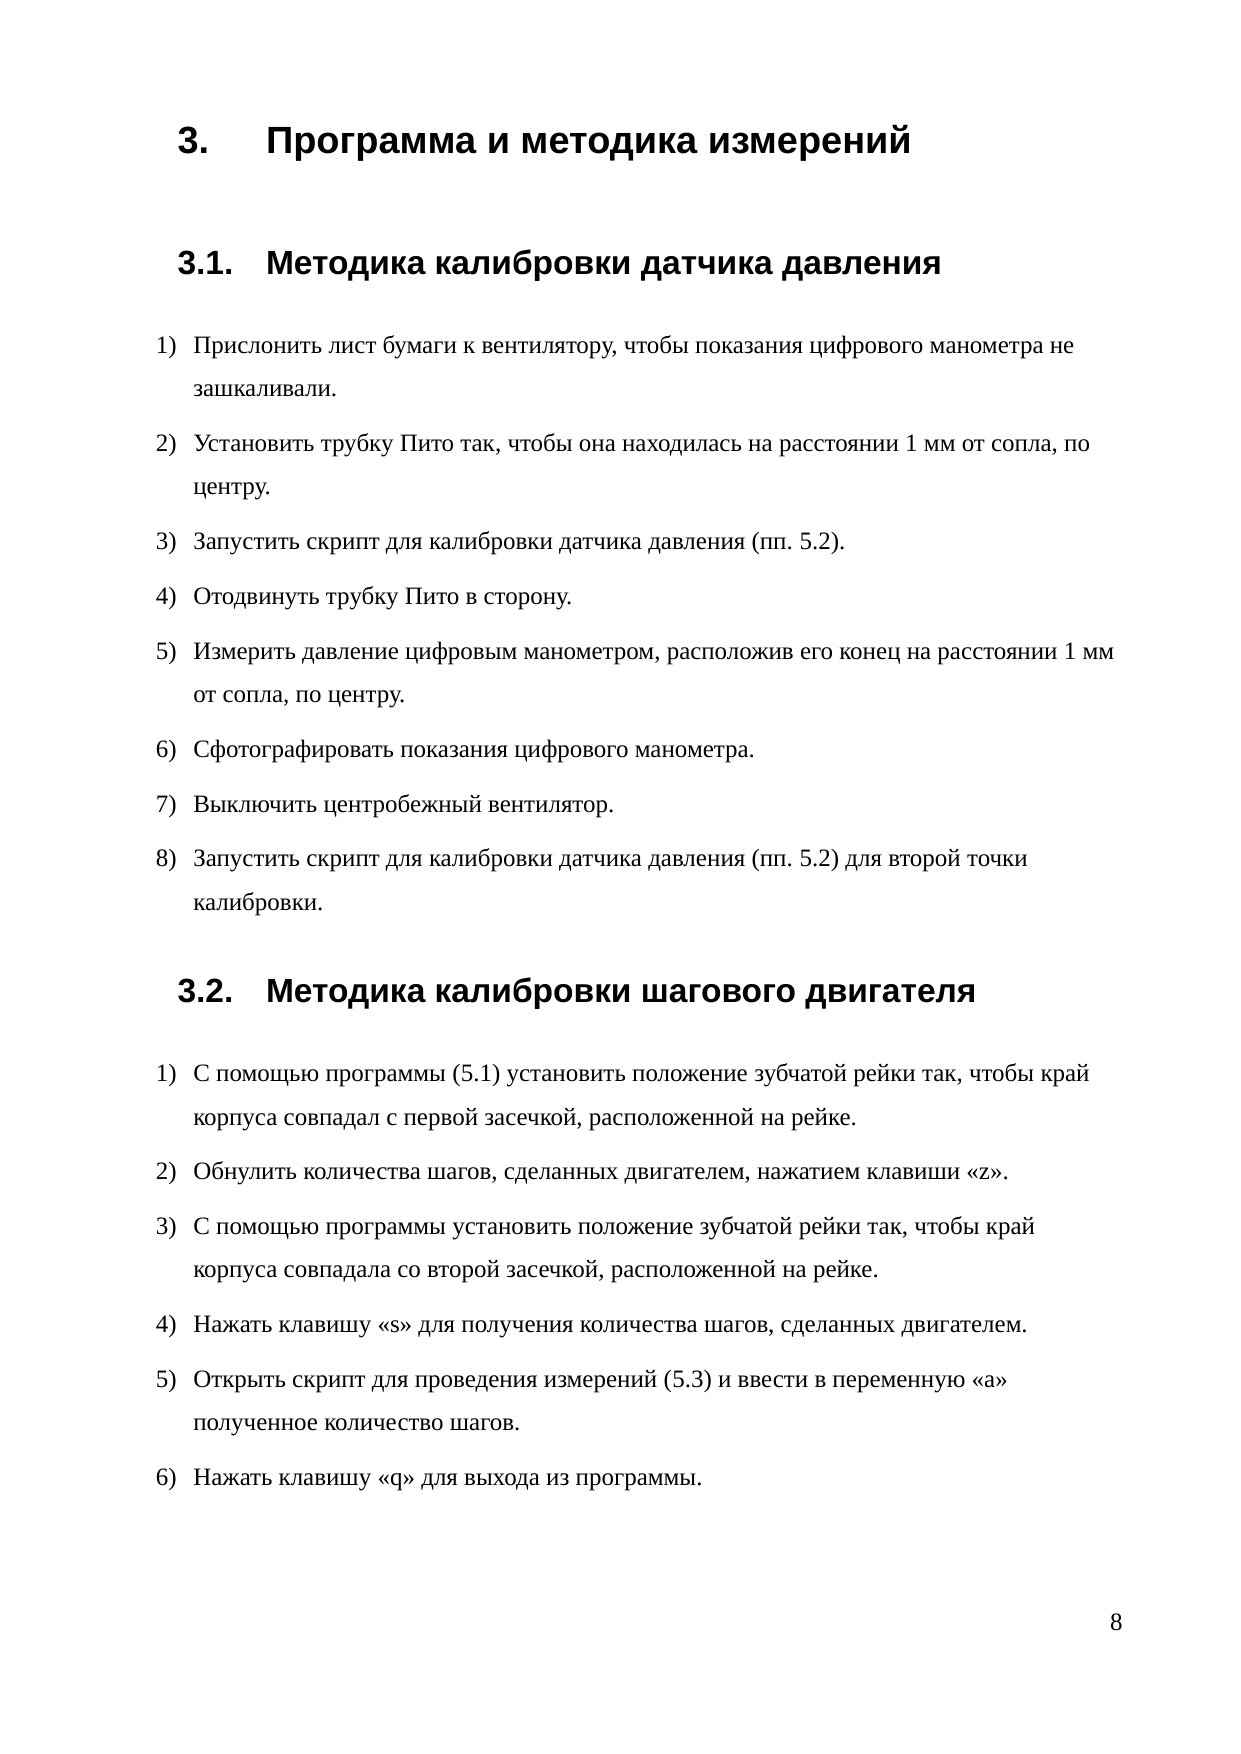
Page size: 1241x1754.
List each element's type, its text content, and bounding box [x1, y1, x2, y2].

list Обнулить количества шагов, сделанных двигателем, нажатием клавиши «z». [156, 1156, 1122, 1185]
list С помощью программы установить положение зубчатой рейки так, чтобы край корпуса совпадала со второй засечкой, расположенной на рейке. [156, 1211, 1122, 1283]
list Нажать клавишу «s» для получения количества шагов, сделанных двигателем. [156, 1309, 1122, 1338]
list Запустить скрипт для калибровки датчика давления (пп. 5.2). [156, 526, 1122, 555]
list Выключить центробежный вентилятор. [156, 789, 1122, 817]
list Измерить давление цифровым манометром, расположив его конец на расстоянии 1 мм от сопла, по центру. [156, 636, 1122, 708]
list Открыть скрипт для проведения измерений (5.3) и ввести в переменную «a» полученное количество шагов. [156, 1364, 1122, 1436]
list С помощью программы (5.1) установить положение зубчатой рейки так, чтобы край корпуса совпадал с первой засечкой, расположенной на рейке. [156, 1058, 1122, 1130]
list Сфотографировать показания цифрового манометра. [156, 734, 1122, 762]
subtitle Методика калибровки шагового двигателя [118, 971, 1122, 1010]
list Нажать клавишу «q» для выхода из программы. [156, 1462, 1122, 1491]
subtitle Программа и методика измерений [118, 118, 1122, 162]
list Отодвинуть трубку Пито в сторону. [156, 581, 1122, 609]
list Запустить скрипт для калибровки датчика давления (пп. 5.2) для второй точки калибровки. [156, 843, 1122, 915]
subtitle Методика калибровки датчика давления [118, 242, 1122, 281]
list Прислонить лист бумаги к вентилятору, чтобы показания цифрового манометра не зашкаливали. [156, 330, 1122, 402]
list Установить трубку Пито так, чтобы она находилась на расстоянии 1 мм от сопла, по центру. [156, 428, 1122, 500]
